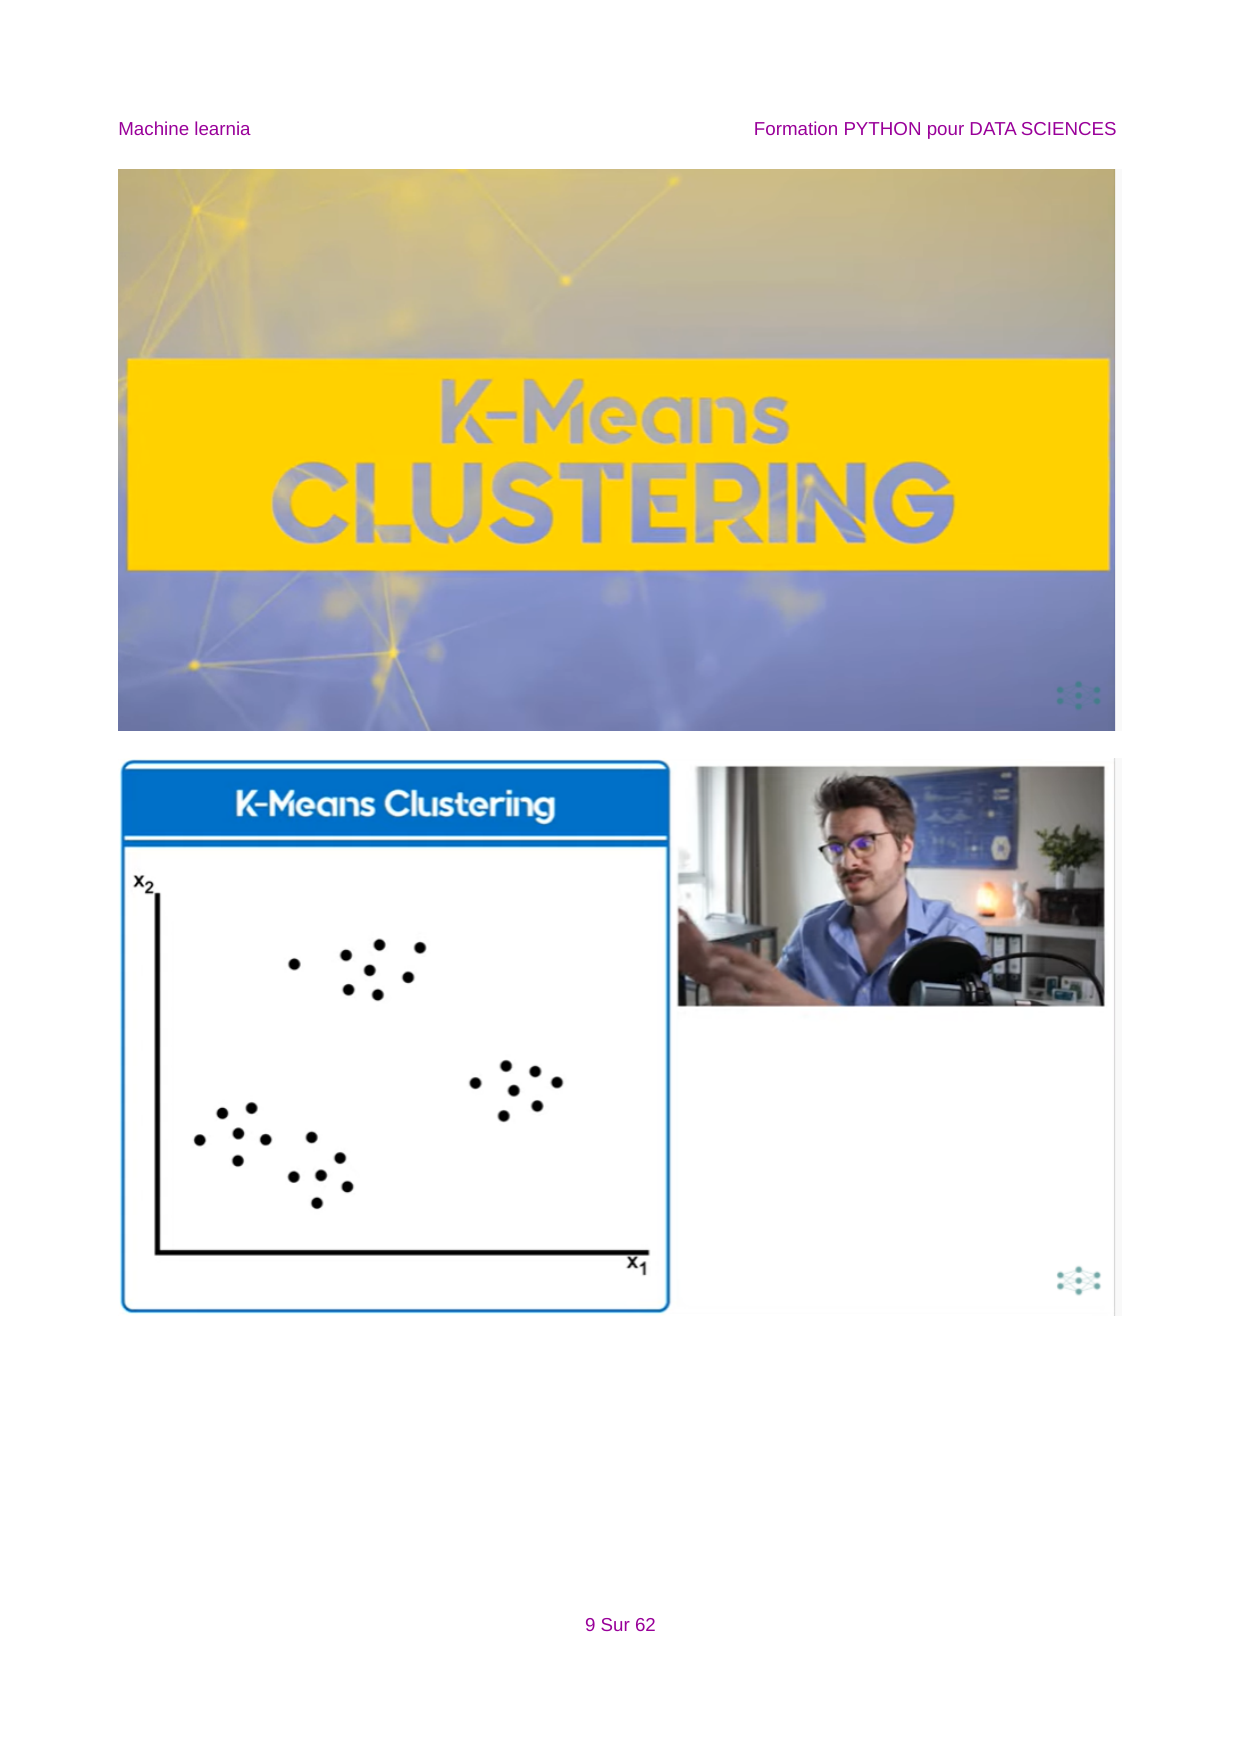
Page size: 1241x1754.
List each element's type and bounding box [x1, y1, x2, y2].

picture [118, 169, 1122, 731]
picture [118, 758, 1122, 1316]
